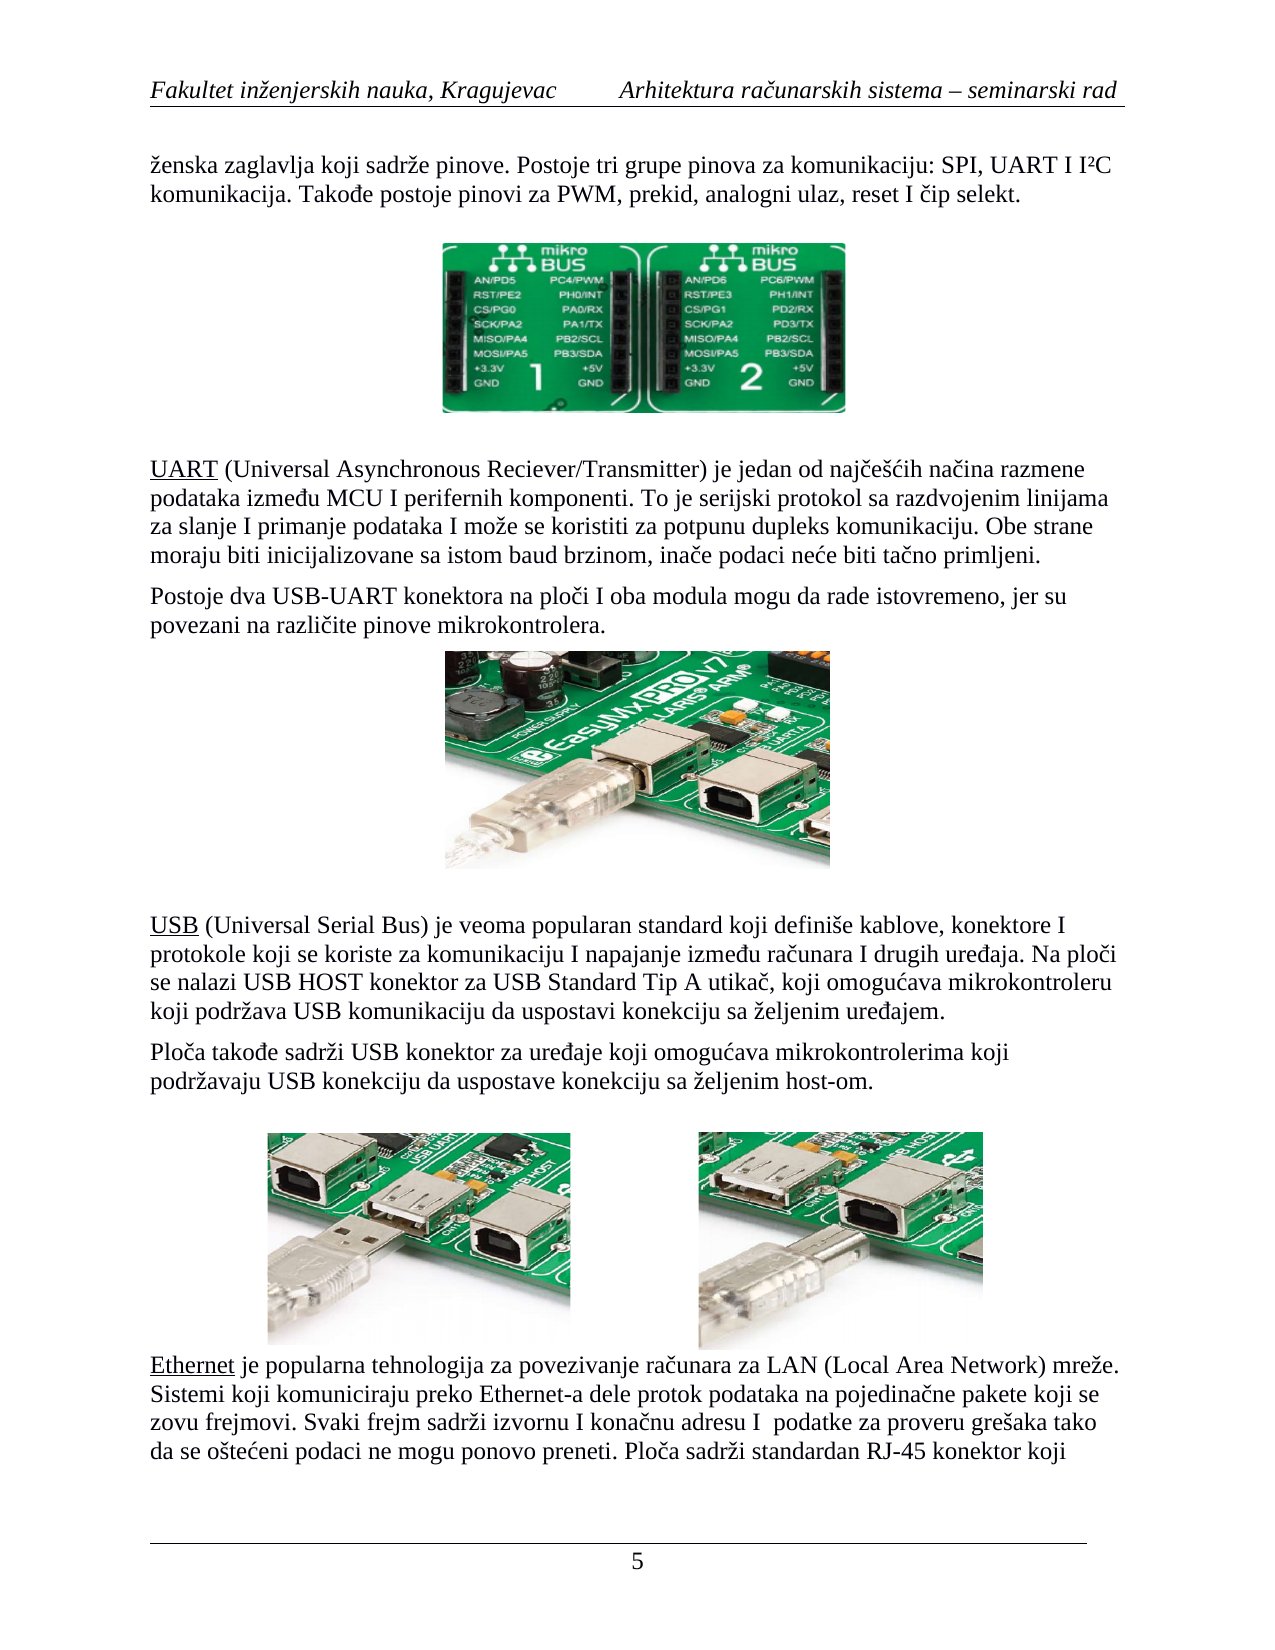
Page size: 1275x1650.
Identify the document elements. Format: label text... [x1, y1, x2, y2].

text Postoje dva USB-UART konektora na ploči I oba modula mogu da rade istovremeno, jer su povezani na različite pinove mikrokontrolera. [150, 581, 1125, 639]
picture [267, 1133, 571, 1345]
picture [442, 243, 846, 413]
text Ethernet je popularna tehnologija za povezivanje računara za LAN (Local Area Network) mreže. Sistemi koji komuniciraju preko Ethernet-a dele protok podataka na pojedinačne pakete koji se zovu frejmovi. Svaki frejm sadrži izvornu I konačnu adresu I podatke za proveru grešaka tako da se oštećeni podaci ne mogu ponovo preneti. Ploča sadrži standardan RJ-45 konektor koji [150, 1107, 1125, 1465]
text Ploča takođe sadrži USB konektor za uređaje koji omogućava mikrokontrolerima koji podržavaju USB konekciju da uspostave konekciju sa željenim host-om. [150, 1037, 1125, 1095]
text USB (Universal Serial Bus) je veoma popularan standard koji definiše kablove, konektore I protokole koji se koriste za komunikaciju I napajanje između računara I drugih uređaja. Na ploči se nalazi USB HOST konektor za USB Standard Tip A utikač, koji omogućava mikrokontroleru koji podržava USB komunikaciju da uspostavi konekciju sa željenim uređajem. [150, 910, 1125, 1025]
picture [698, 1132, 983, 1350]
text UART (Universal Asynchronous Reciever/Transmitter) je jedan od najčešćih načina razmene podataka između MCU I perifernih komponenti. To je serijski protokol sa razdvojenim linijama za slanje I primanje podataka I može se koristiti za potpunu dupleks komunikaciju. Obe strane moraju biti inicijalizovane sa istom baud brzinom, inače podaci neće biti tačno primljeni. [150, 454, 1125, 569]
text ženska zaglavlja koji sadrže pinove. Postoje tri grupe pinova za komunikaciju: SPI, UART I I²C komunikacija. Takođe postoje pinovi za PWM, prekid, analogni ulaz, reset I čip selekt. [150, 150, 1125, 207]
picture [445, 651, 830, 869]
